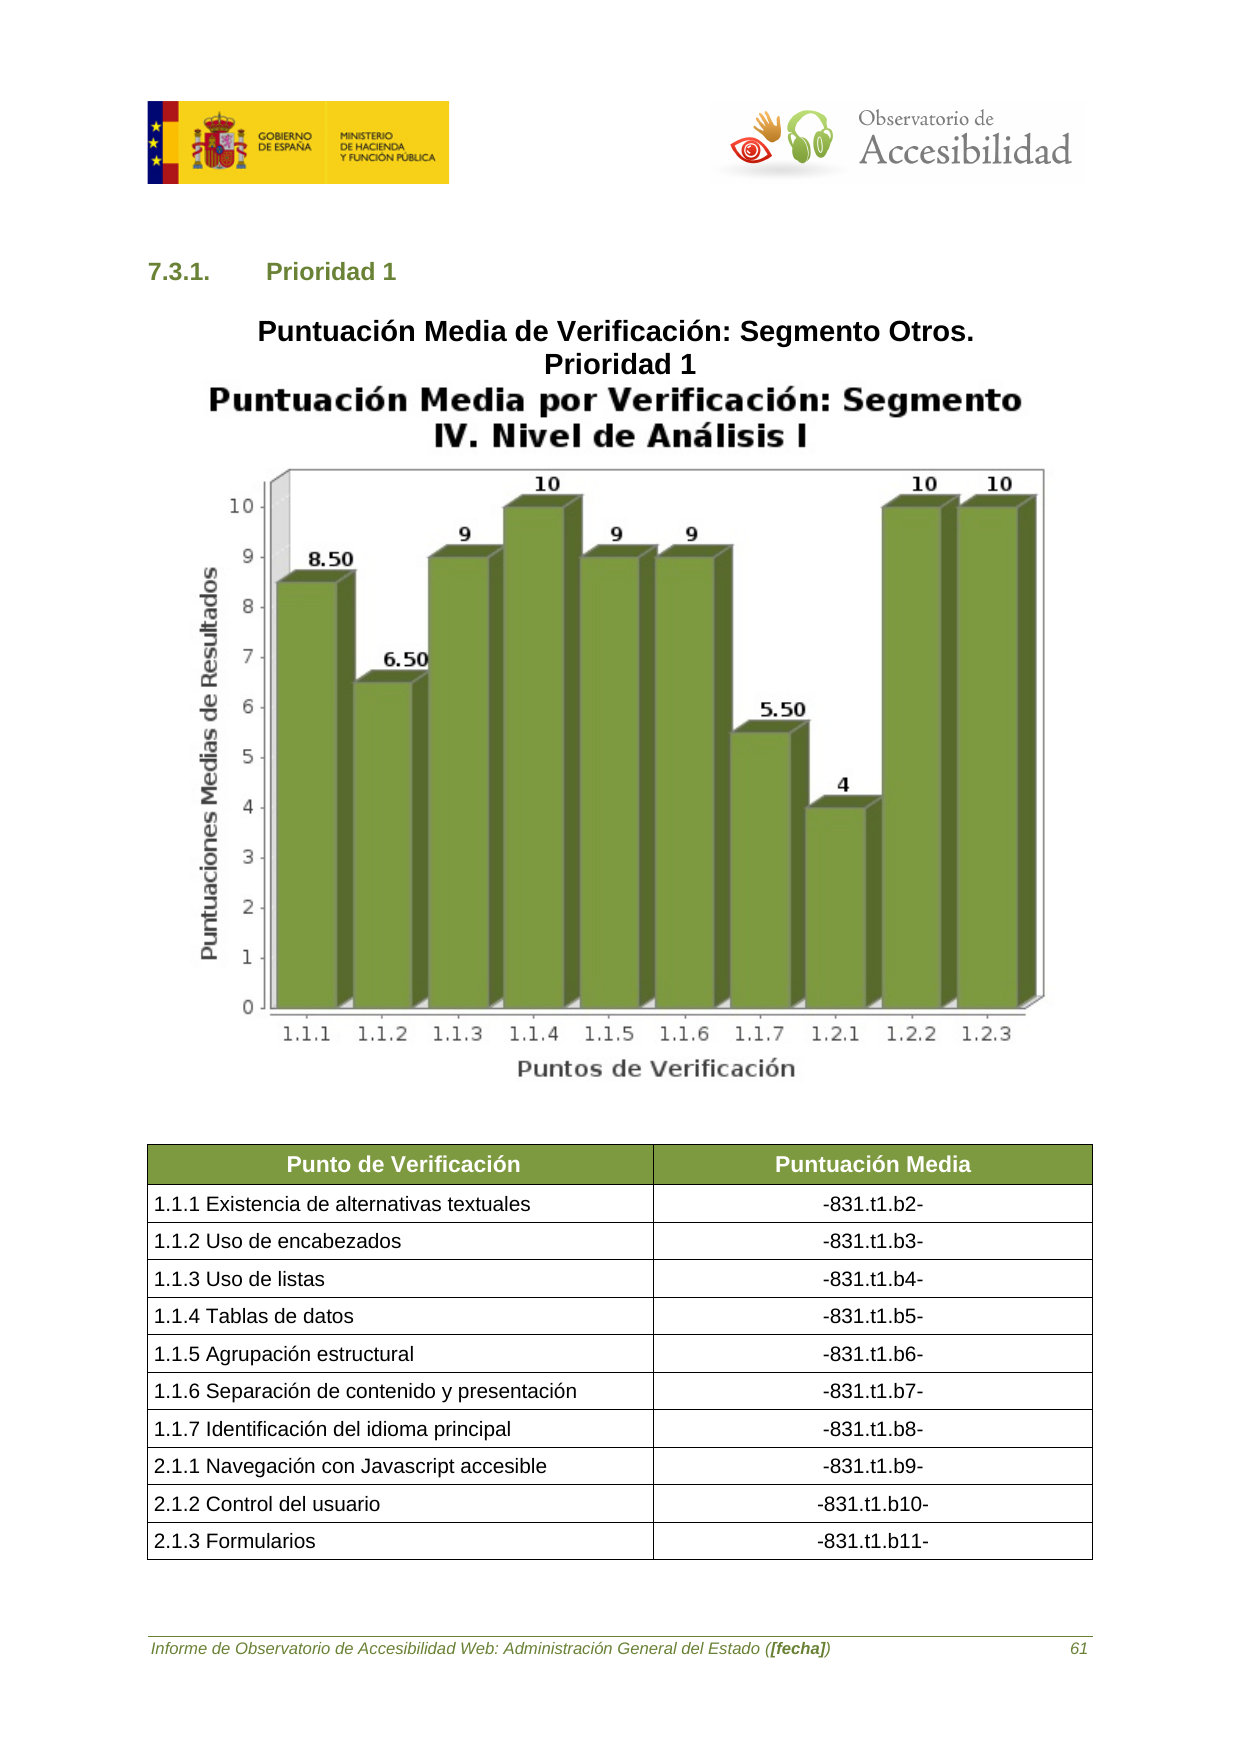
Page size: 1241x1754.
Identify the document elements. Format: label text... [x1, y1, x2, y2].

table_cell -831.t1.b7- [654, 1373, 1092, 1409]
table_cell -831.t1.b2- [654, 1185, 1092, 1222]
table_cell -831.t1.b6- [654, 1335, 1092, 1372]
table_cell 1.1.6 Separación de contenido y presentación [148, 1373, 653, 1409]
table_cell -831.t1.b11- [654, 1523, 1092, 1559]
subtitle Prioridad 1 [148, 257, 1092, 286]
table_cell -831.t1.b10- [654, 1485, 1092, 1522]
table_cell 2.1.1 Navegación con Javascript accesible [148, 1448, 653, 1484]
picture [147, 101, 450, 184]
table_cell -831.t1.b3- [654, 1223, 1092, 1259]
table_cell -831.t1.b5- [654, 1298, 1092, 1334]
text Prioridad 1 [148, 347, 1092, 381]
table_cell 1.1.5 Agrupación estructural [148, 1335, 653, 1372]
table_cell -831.t1.b8- [654, 1410, 1092, 1447]
table_header Punto de Verificación [148, 1145, 653, 1184]
picture [710, 101, 1086, 184]
table_cell 1.1.2 Uso de encabezados [148, 1223, 653, 1259]
table_cell 1.1.1 Existencia de alternativas textuales [148, 1185, 653, 1222]
table_cell -831.t1.b4- [654, 1260, 1092, 1297]
table_header Puntuación Media [654, 1145, 1092, 1184]
text Puntuación Media de Verificación: Segmento Otros. [148, 314, 1092, 347]
picture [178, 380, 1062, 1091]
table_cell 1.1.7 Identificación del idioma principal [148, 1410, 653, 1447]
table_cell 2.1.3 Formularios [148, 1523, 653, 1559]
table_cell 1.1.4 Tablas de datos [148, 1298, 653, 1334]
table_cell -831.t1.b9- [654, 1448, 1092, 1484]
table_cell 2.1.2 Control del usuario [148, 1485, 653, 1522]
table_cell 1.1.3 Uso de listas [148, 1260, 653, 1297]
